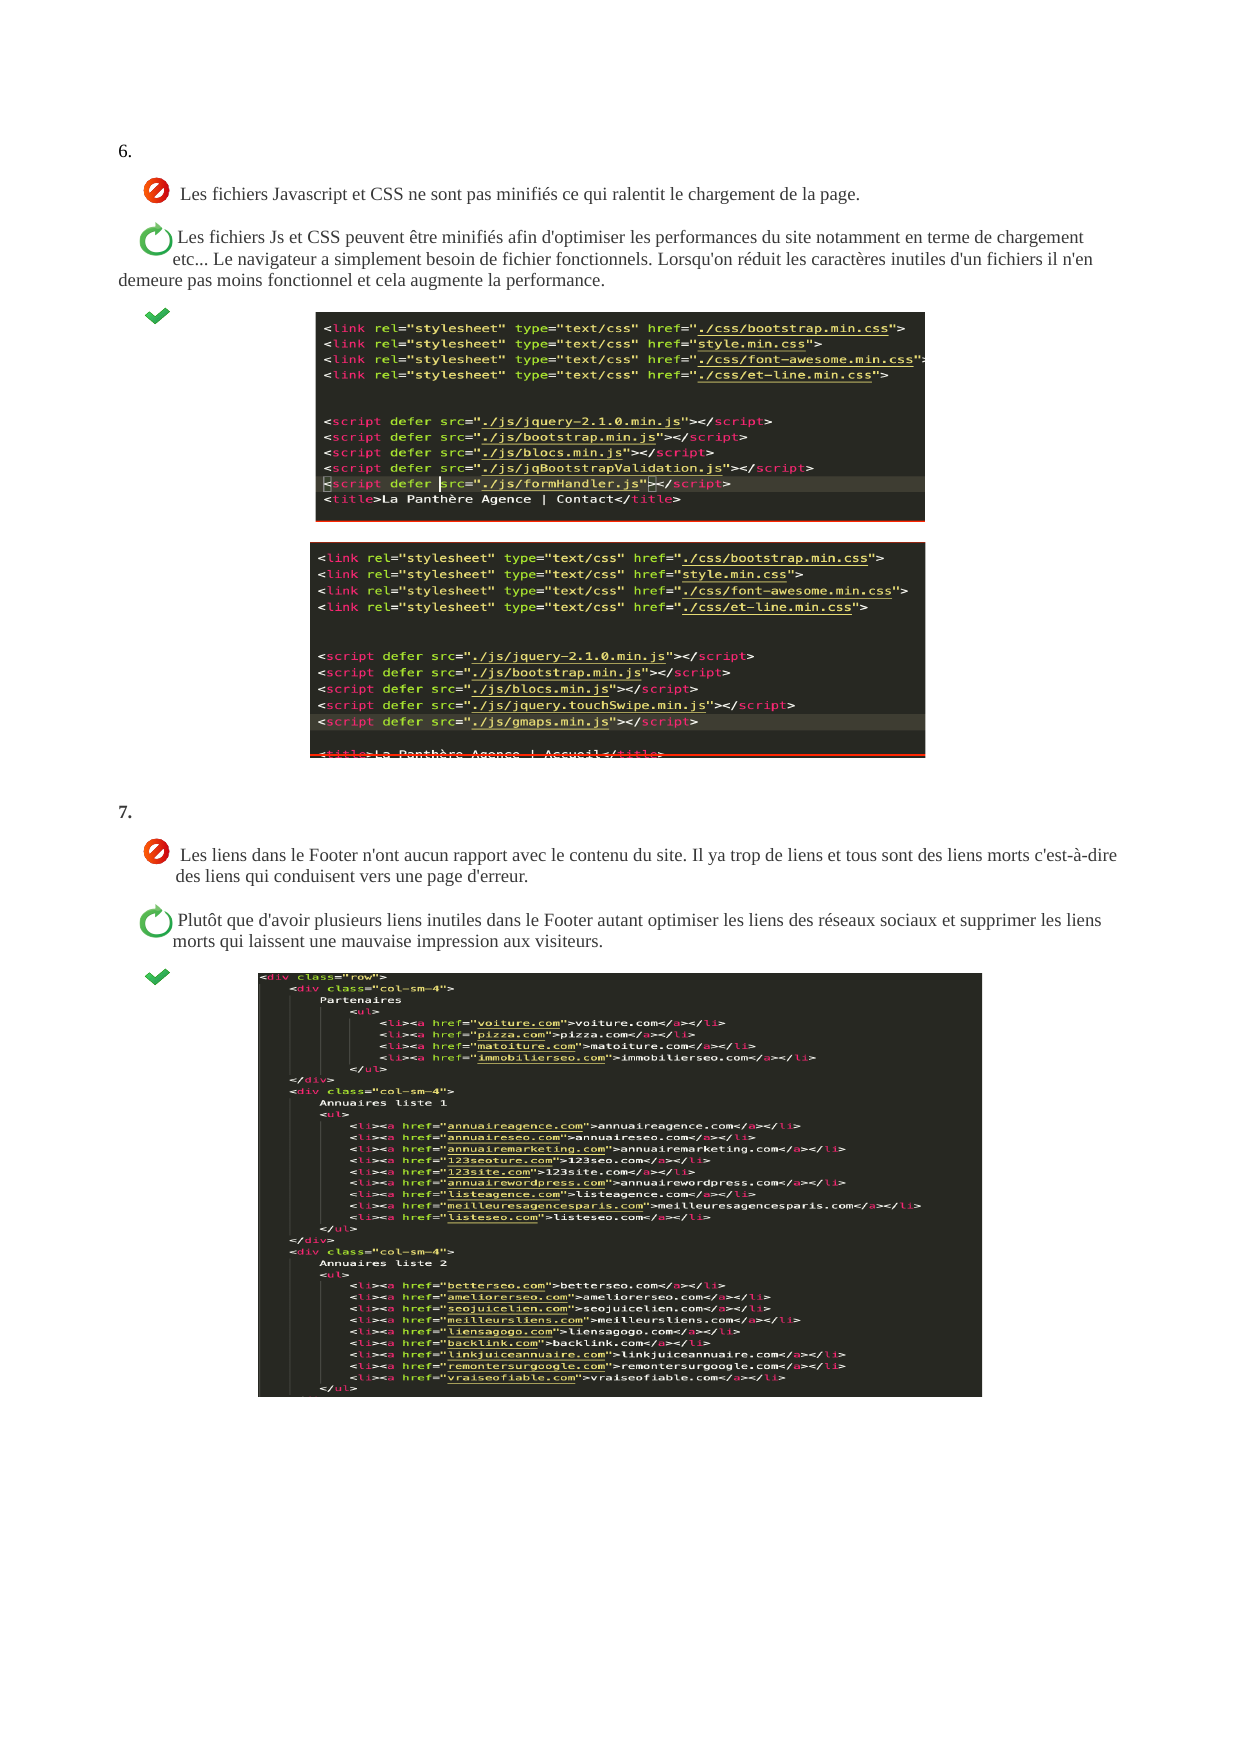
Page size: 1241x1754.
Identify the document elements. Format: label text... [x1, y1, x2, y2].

picture [139, 904, 173, 938]
picture [310, 542, 926, 758]
text Les liens dans le Footer n'ont aucun rapport avec le contenu du site. Il ya trop de liens et tous sont des liens morts c'est-à-dire des liens qui conduisent vers une page d'erreur. [118, 844, 1122, 887]
text Plutôt que d'avoir plusieurs liens inutiles dans le Footer autant optimiser les liens des réseaux sociaux et supprimer les liens morts qui laissent une mauvaise impression aux visiteurs. [118, 908, 1122, 952]
text 7. [118, 801, 1122, 822]
text Les fichiers Javascript et CSS ne sont pas minifiés ce qui ralentit le chargement de la page. [158, 183, 1122, 204]
text 6. [118, 140, 1122, 161]
picture [315, 312, 925, 522]
text Les fichiers Js et CSS peuvent être minifiés afin d'optimiser les performances du site notamment en terme de chargement etc... Le navigateur a simplement besoin de fichier fonctionnels. Lorsqu'on réduit les caractères inutiles d'un fichiers il n'en demeure pas moins fonctionnel et cela augmente la performance. [118, 226, 1122, 291]
picture [139, 222, 173, 256]
picture [258, 973, 983, 1397]
